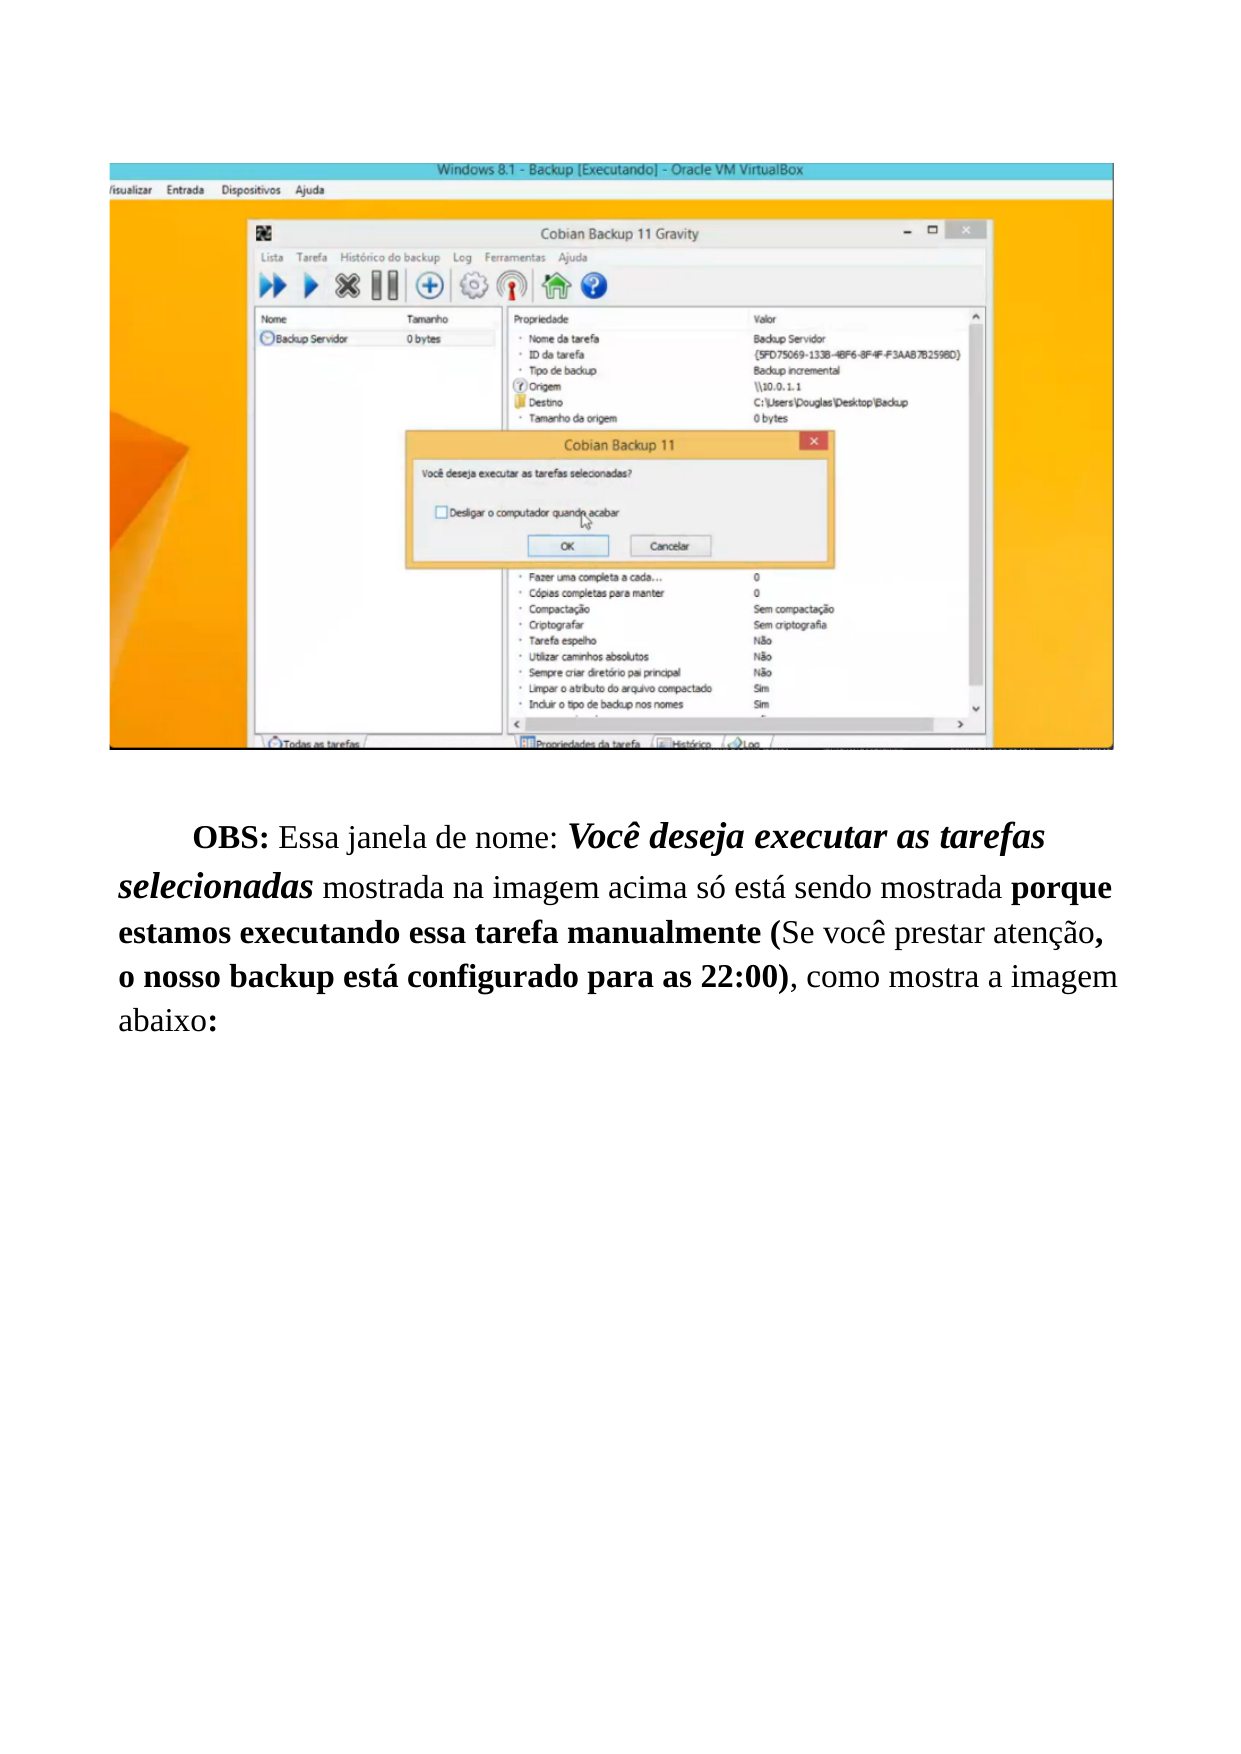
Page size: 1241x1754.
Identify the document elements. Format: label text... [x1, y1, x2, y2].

text OBS: Essa janela de nome: Você deseja executar as tarefas selecionadas mostrada na imagem acima só está sendo mostrada porque estamos executando essa tarefa manualmente (Se você prestar atenção, o nosso backup está configurado para as 22:00), como mostra a imagem abaixo: [118, 814, 1122, 1039]
picture [109, 163, 1114, 750]
